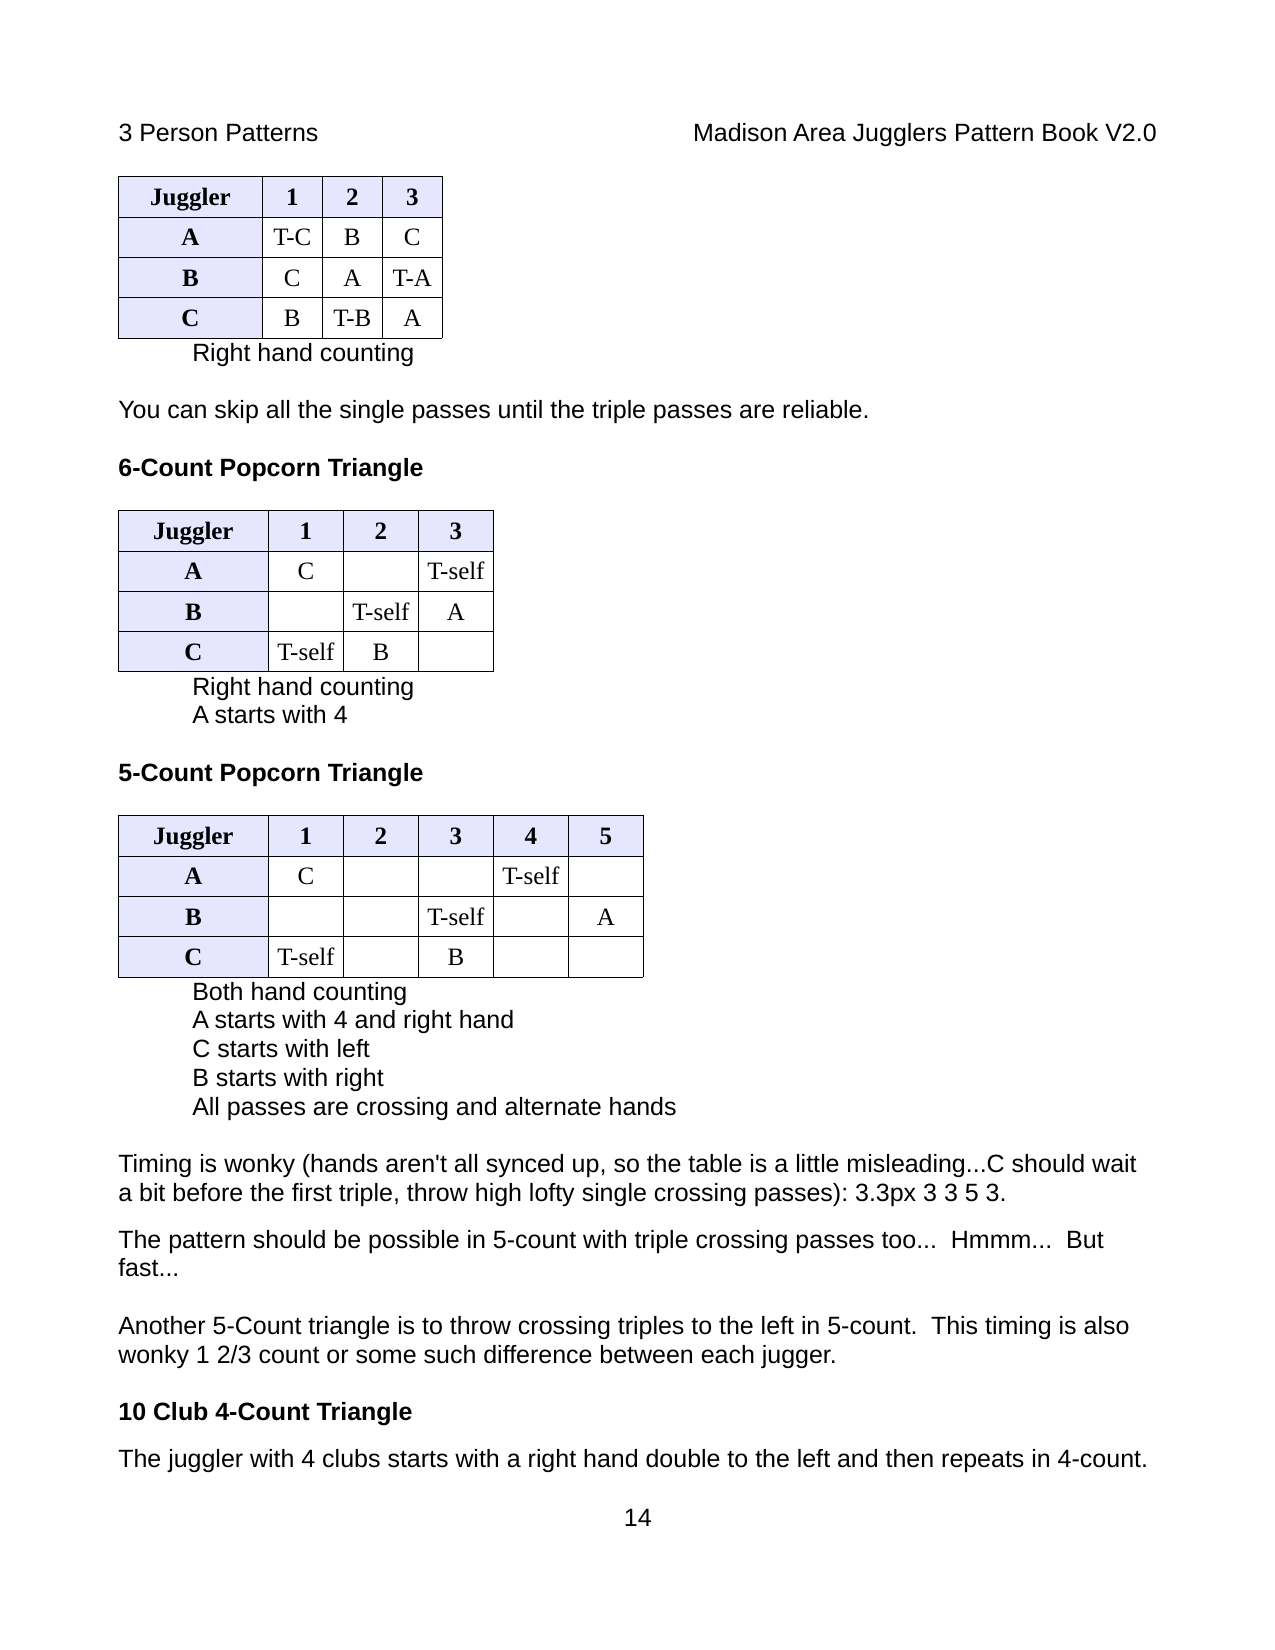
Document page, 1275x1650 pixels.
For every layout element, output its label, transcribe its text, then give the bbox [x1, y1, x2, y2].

table_header 4 [494, 816, 568, 856]
text Both hand counting [118, 977, 1157, 1005]
table_cell B [119, 258, 262, 297]
table_cell A [383, 298, 442, 338]
table_header 3 [419, 816, 493, 856]
table_header Juggler [119, 816, 268, 856]
table_cell [269, 592, 343, 631]
table_cell [344, 857, 418, 896]
table_cell B [119, 897, 268, 936]
table_header 2 [323, 177, 382, 217]
table_cell T-self [419, 897, 493, 936]
text You can skip all the single passes until the triple passes are reliable. [118, 395, 1157, 424]
table_header Juggler [119, 511, 268, 551]
text 10 Club 4-Count Triangle [118, 1397, 1157, 1426]
table_cell C [269, 857, 343, 896]
table_cell [569, 937, 643, 977]
table_cell C [119, 937, 268, 977]
table_cell C [119, 632, 268, 671]
table_cell B [344, 632, 418, 671]
table_cell B [419, 937, 493, 977]
table_cell [569, 857, 643, 896]
table_header 2 [344, 511, 418, 551]
table_cell [494, 897, 568, 936]
table_cell T-self [269, 632, 343, 671]
table_cell [419, 857, 493, 896]
text 5-Count Popcorn Triangle [118, 758, 1157, 787]
table_cell [344, 552, 418, 591]
table_cell B [263, 298, 322, 338]
table_header 1 [269, 816, 343, 856]
table_cell T-self [419, 552, 493, 591]
text B starts with right [118, 1063, 1157, 1092]
text Timing is wonky (hands aren't all synced up, so the table is a little misleading...C should wait a bit before the first triple, throw high lofty single crossing passes): 3.3px 3 3 5 3. [118, 1149, 1157, 1207]
table_cell T-self [344, 592, 418, 631]
text A starts with 4 [118, 700, 1157, 729]
table_cell C [119, 298, 262, 338]
table_cell B [119, 592, 268, 631]
table_cell A [323, 258, 382, 297]
table_header Juggler [119, 177, 262, 217]
table_cell [419, 632, 493, 671]
table_cell T-self [269, 937, 343, 977]
table_cell [269, 897, 343, 936]
text Another 5-Count triangle is to throw crossing triples to the left in 5-count. This timing is also wonky 1 2/3 count or some such difference between each jugger. [118, 1311, 1157, 1368]
table_cell T-C [263, 218, 322, 257]
table_cell B [323, 218, 382, 257]
table_cell T-B [323, 298, 382, 338]
text The juggler with 4 clubs starts with a right hand double to the left and then repeats in 4-count. [118, 1444, 1157, 1473]
text C starts with left [118, 1034, 1157, 1063]
table_cell A [119, 218, 262, 257]
table_cell [344, 897, 418, 936]
table_cell A [119, 552, 268, 591]
table_cell A [569, 897, 643, 936]
table_cell T-self [494, 857, 568, 896]
text The pattern should be possible in 5-count with triple crossing passes too... Hmmm... But fast... [118, 1225, 1157, 1282]
table_header 1 [269, 511, 343, 551]
table_header 5 [569, 816, 643, 856]
table_cell A [419, 592, 493, 631]
text A starts with 4 and right hand [118, 1005, 1157, 1034]
text Right hand counting [118, 338, 1157, 366]
table_cell C [383, 218, 442, 257]
table_cell T-A [383, 258, 442, 297]
table_header 3 [383, 177, 442, 217]
table_cell A [119, 857, 268, 896]
text All passes are crossing and alternate hands [118, 1092, 1157, 1120]
table_header 3 [419, 511, 493, 551]
table_cell [344, 937, 418, 977]
table_header 2 [344, 816, 418, 856]
table_cell [494, 937, 568, 977]
table_header 1 [263, 177, 322, 217]
table_cell C [269, 552, 343, 591]
text Right hand counting [118, 672, 1157, 700]
table_cell C [263, 258, 322, 297]
text 6-Count Popcorn Triangle [118, 453, 1157, 481]
